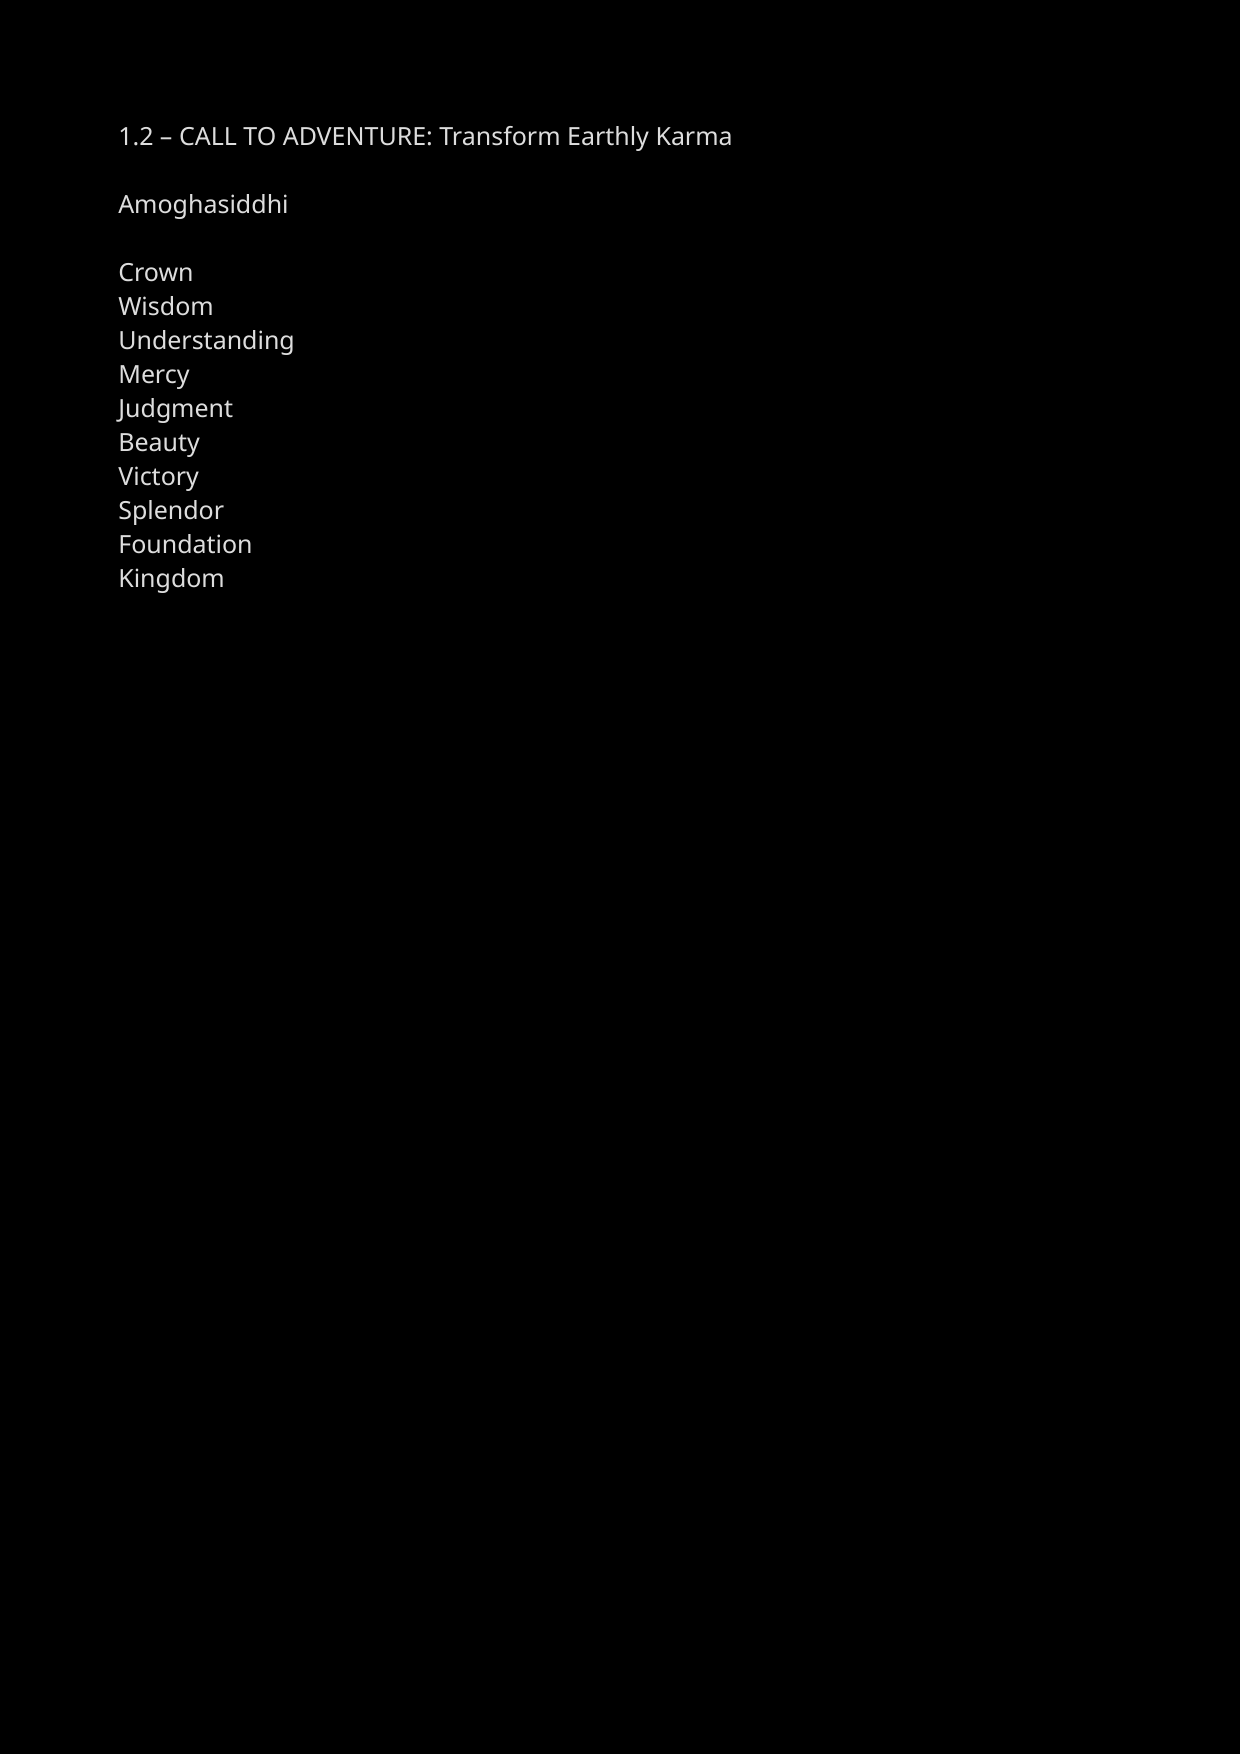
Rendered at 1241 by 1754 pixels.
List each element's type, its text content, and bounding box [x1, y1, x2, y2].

text Understanding [118, 322, 1122, 357]
text Wisdom [118, 288, 1122, 322]
text Mercy [118, 357, 1122, 391]
text Amoghasiddhi [118, 186, 1122, 220]
text Judgment [118, 391, 1122, 425]
text Beauty [118, 425, 1122, 459]
text Victory [118, 459, 1122, 493]
text 1.2 – CALL TO ADVENTURE: Transform Earthly Karma [118, 118, 1122, 152]
text Foundation [118, 527, 1122, 561]
text Kingdom [118, 561, 1122, 595]
text Splendor [118, 493, 1122, 527]
text Crown [118, 254, 1122, 288]
